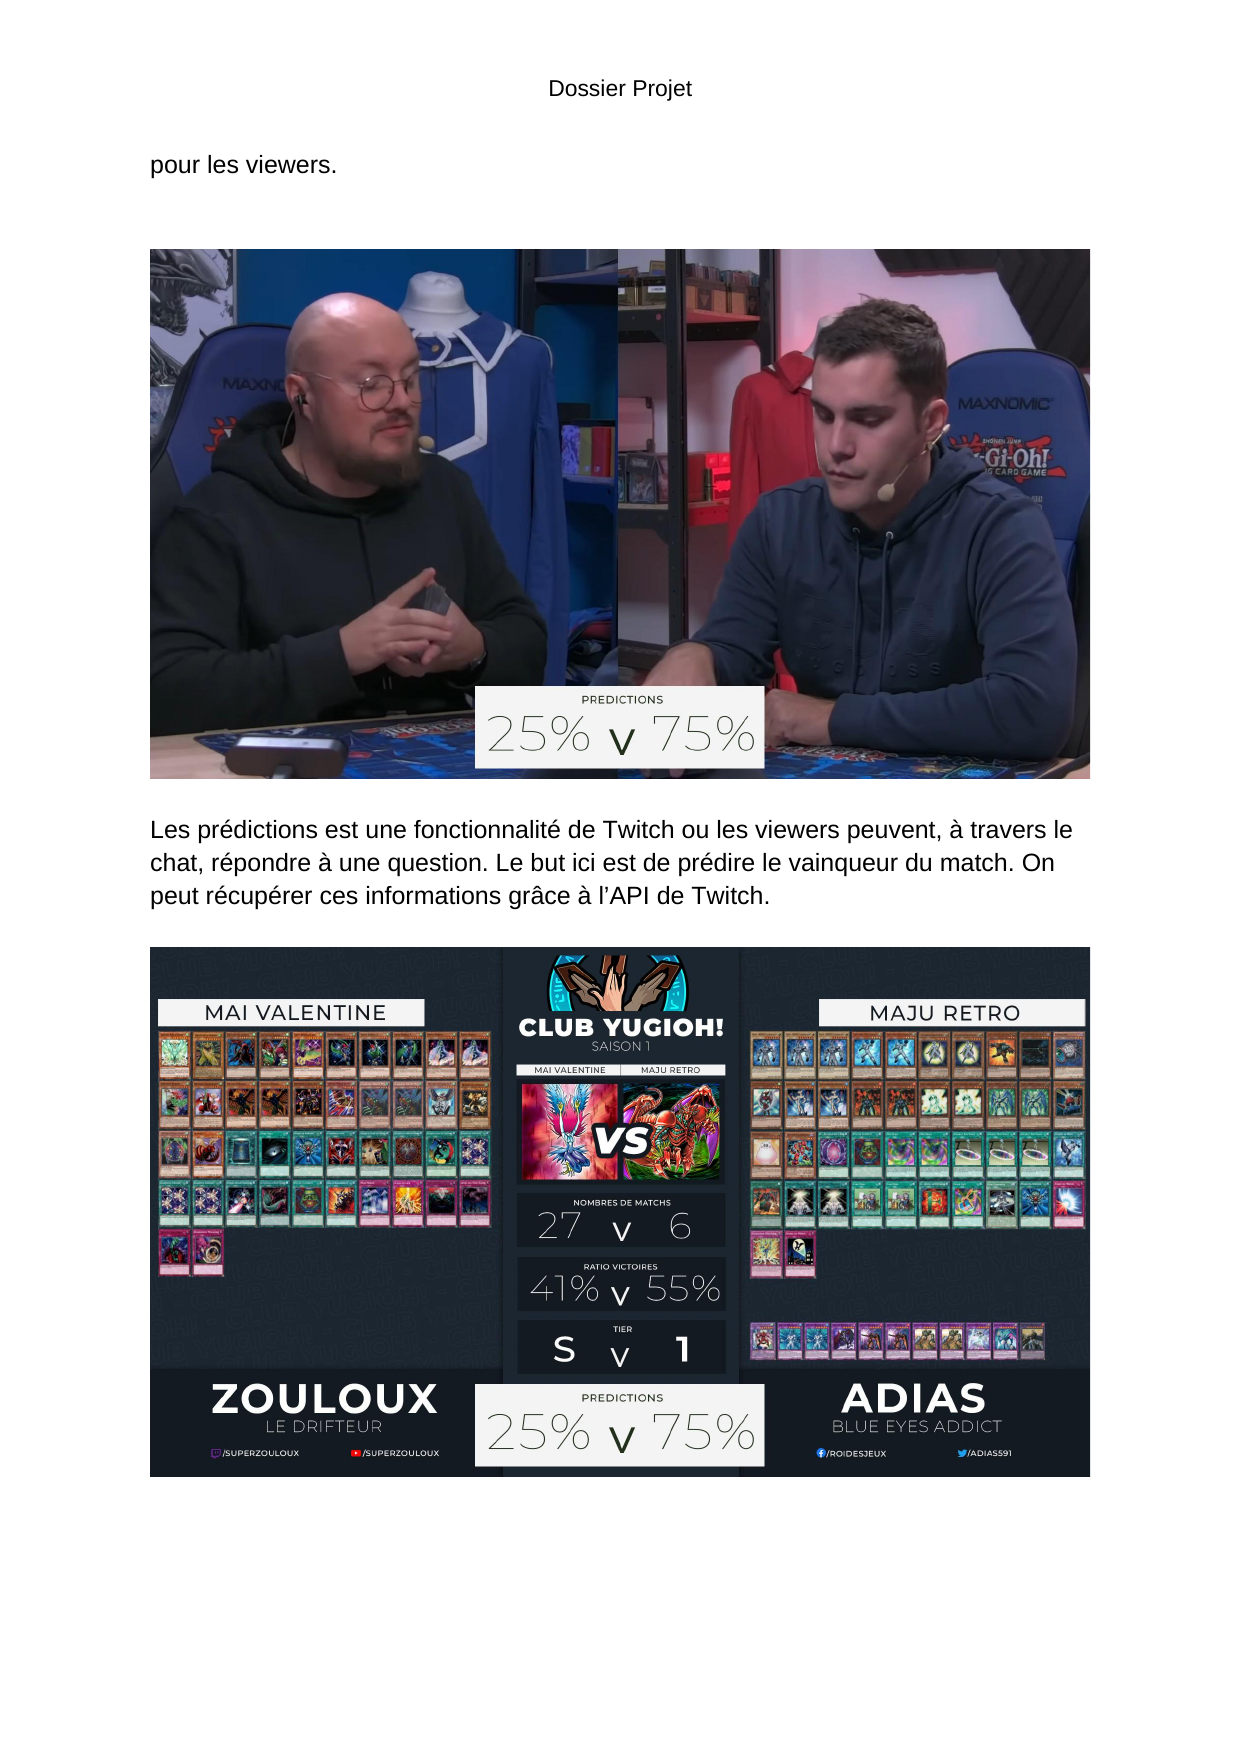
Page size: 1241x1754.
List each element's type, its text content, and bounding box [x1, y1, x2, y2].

picture [150, 947, 1091, 1477]
text pour les viewers. [150, 150, 1090, 179]
text Les prédictions est une fonctionnalité de Twitch ou les viewers peuvent, à travers le chat, répondre à une question. Le but ici est de prédire le vainqueur du match. On peut récupérer ces informations grâce à l’API de Twitch. [150, 815, 1090, 910]
picture [150, 249, 1091, 779]
